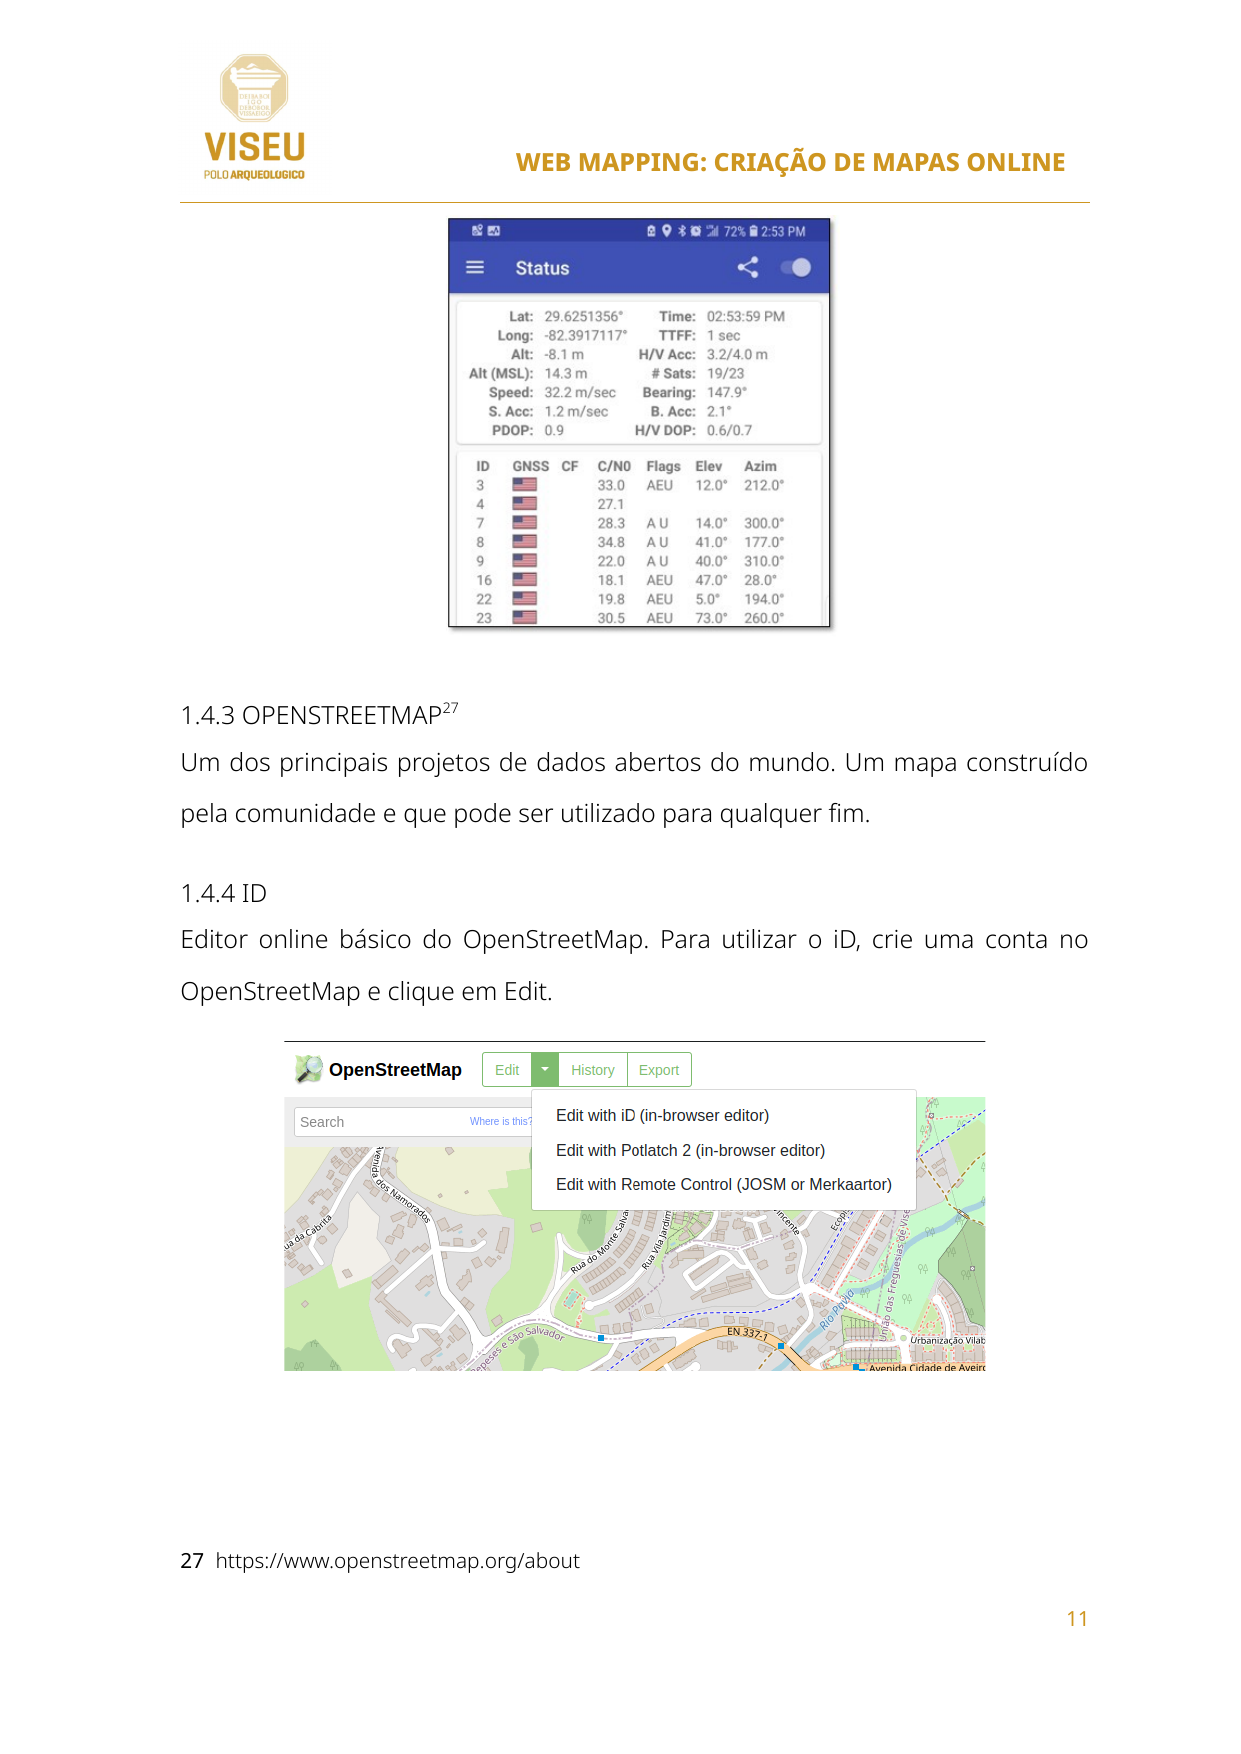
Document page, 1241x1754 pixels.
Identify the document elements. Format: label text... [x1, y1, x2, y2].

text Um dos principais projetos de dados abertos do mundo. Um mapa construído pela comunidade e que pode ser utilizado para qualquer fim. [180, 744, 1090, 829]
picture [445, 215, 840, 637]
subtitle 1.4.4 iD [180, 876, 1090, 909]
picture [284, 1041, 986, 1371]
subtitle 1.4.3 OpenStreetMap [180, 698, 1090, 732]
text Editor online básico do OpenStreetMap. Para utilizar o iD, crie uma conta no OpenStreetMap e clique em Edit. [180, 922, 1090, 1007]
text https://www.openstreetmap.org/about [180, 1547, 1090, 1575]
